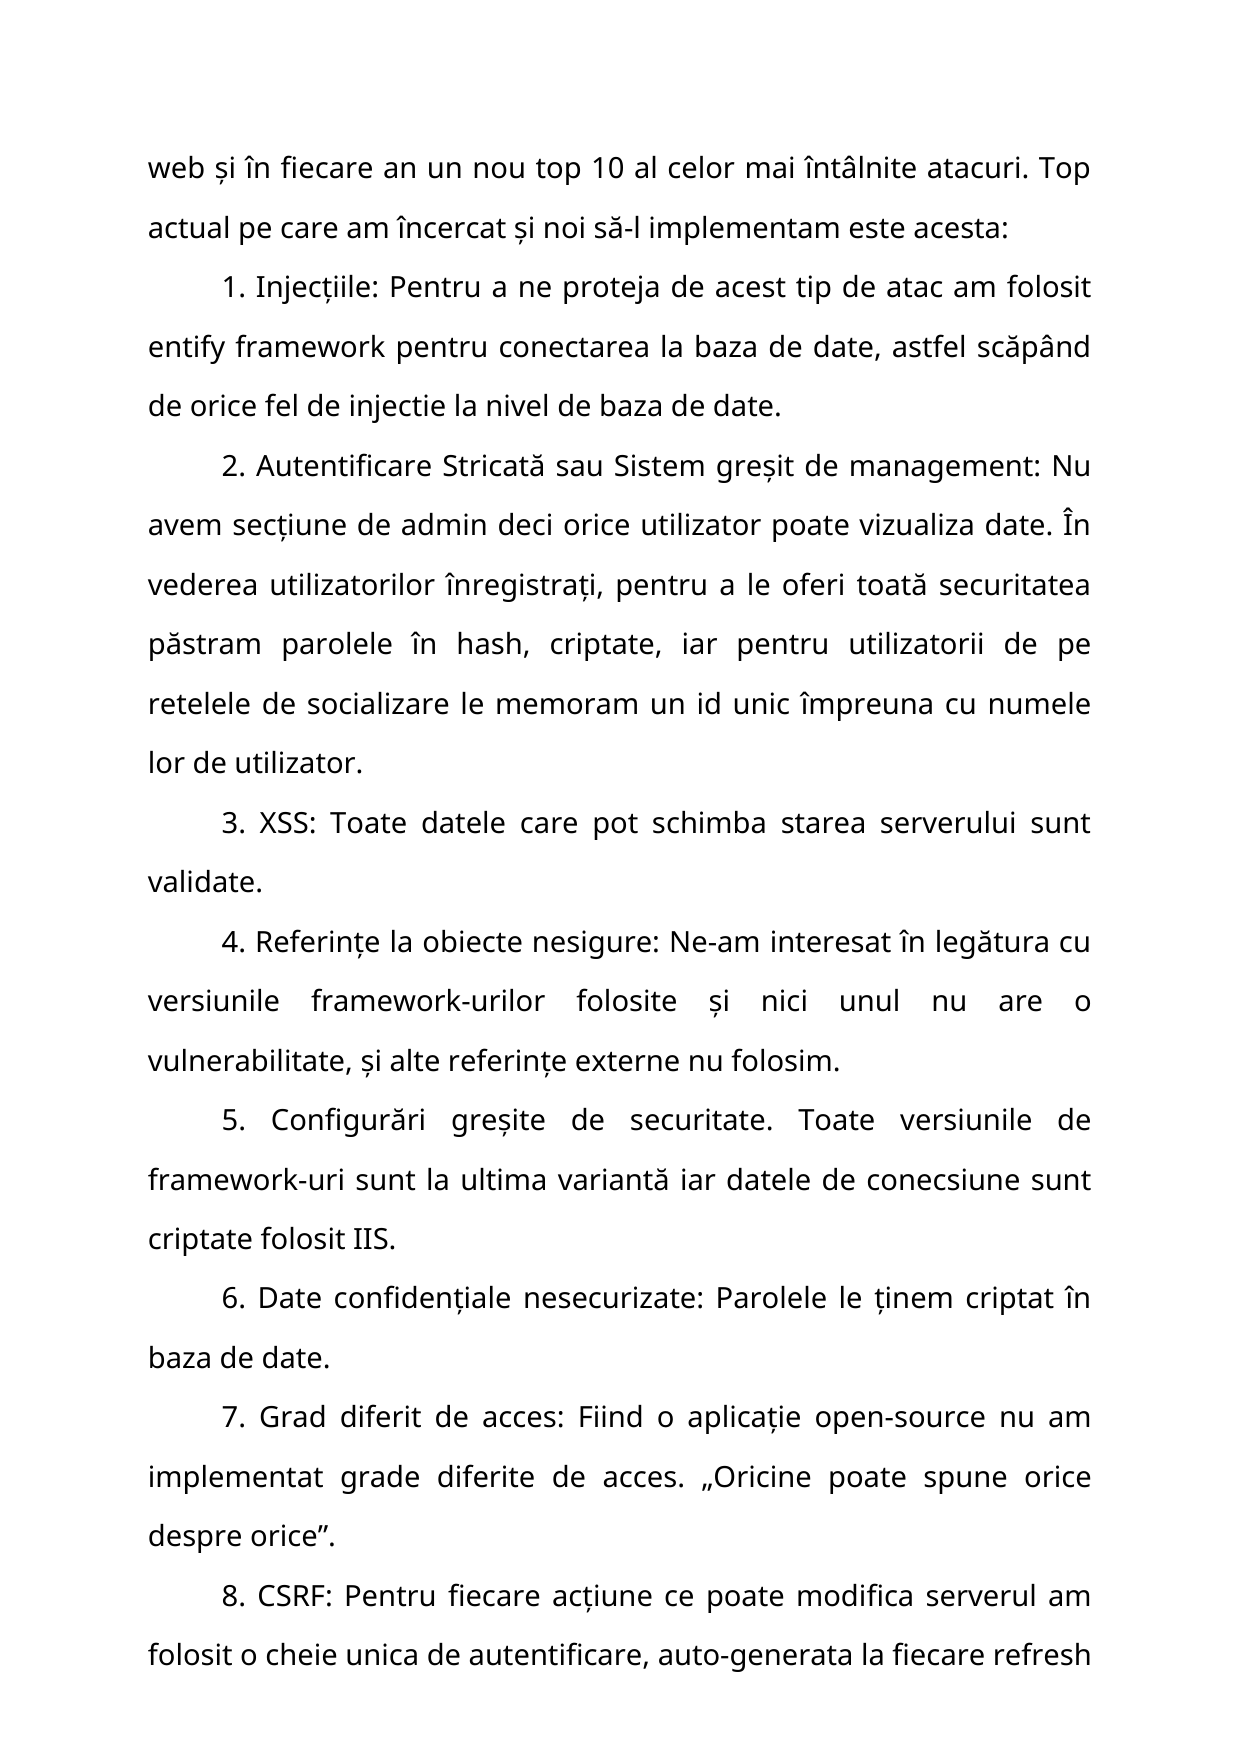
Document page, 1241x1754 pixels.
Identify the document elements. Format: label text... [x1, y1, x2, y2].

text 4. Referințe la obiecte nesigure: Ne-am interesat în legătura cu versiunile framework-urilor folosite și nici unul nu are o vulnerabilitate, și alte referințe externe nu folosim. [148, 921, 1093, 1079]
text 5. Configurări greșite de securitate. Toate versiunile de framework-uri sunt la ultima variantă iar datele de conecsiune sunt criptate folosit IIS. [148, 1099, 1093, 1258]
text web și în fiecare an un nou top 10 al celor mai întâlnite atacuri. Top actual pe care am încercat și noi să-l implementam este acesta: [148, 148, 1093, 247]
text 7. Grad diferit de acces: Fiind o aplicație open-source nu am implementat grade diferite de acces. „Oricine poate spune orice despre orice”. [148, 1397, 1093, 1555]
text 3. XSS: Toate datele care pot schimba starea serverului sunt validate. [148, 802, 1093, 901]
text 1. Injecțiile: Pentru a ne proteja de acest tip de atac am folosit entify framework pentru conectarea la baza de date, astfel scăpând de orice fel de injectie la nivel de baza de date. [148, 267, 1093, 425]
text 2. Autentificare Stricată sau Sistem greșit de management: Nu avem secțiune de admin deci orice utilizator poate vizualiza date. În vederea utilizatorilor înregistrați, pentru a le oferi toată securitatea păstram parolele în hash, criptate, iar pentru utilizatorii de pe retelele de socializare le memoram un id unic împreuna cu numele lor de utilizator. [148, 445, 1093, 782]
text 6. Date confidențiale nesecurizate: Parolele le ținem criptat în baza de date. [148, 1278, 1093, 1377]
text 8. CSRF: Pentru fiecare acțiune ce poate modifica serverul am folosit o cheie unica de autentificare, auto-generata la fiecare refresh [148, 1575, 1093, 1674]
